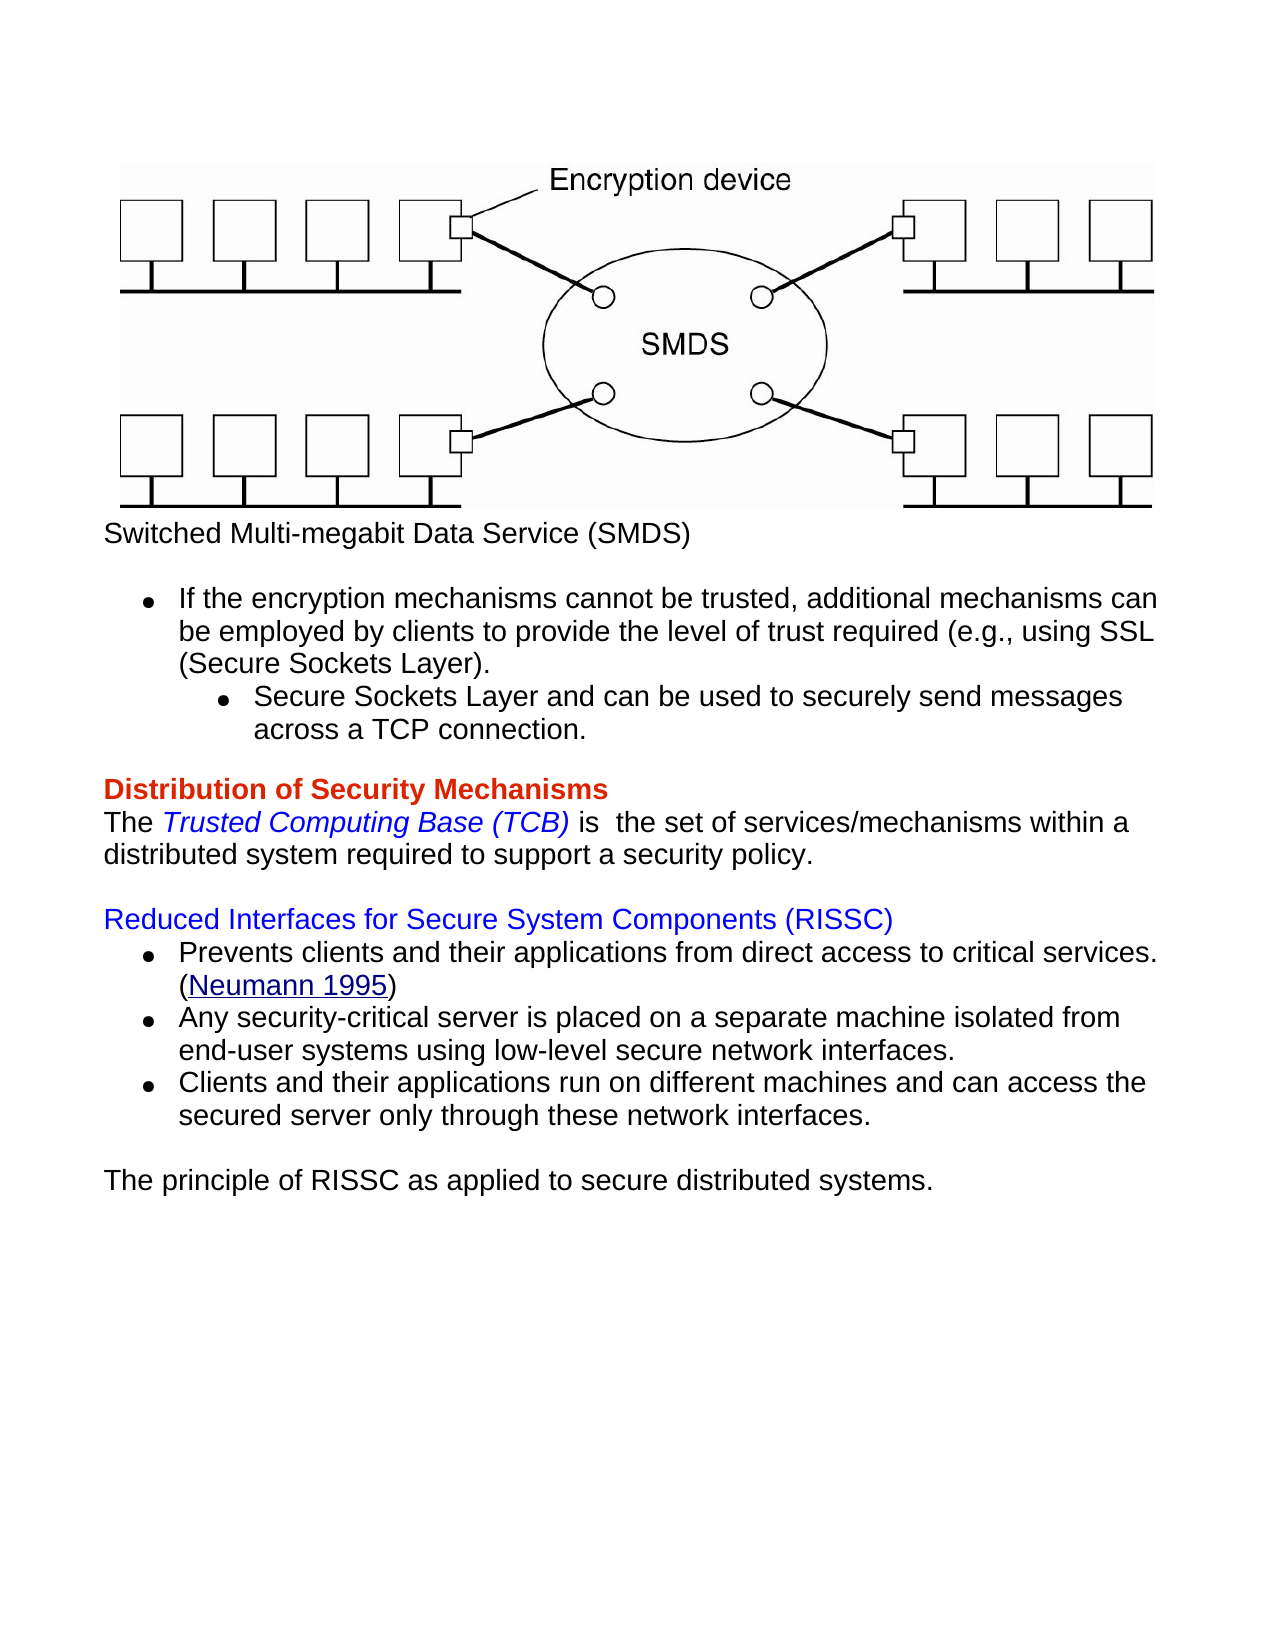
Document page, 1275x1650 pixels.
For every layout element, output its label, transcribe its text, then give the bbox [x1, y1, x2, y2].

text The Trusted Computing Base (TCB) is the set of services/mechanisms within a distributed system required to support a security policy. [103, 806, 1172, 871]
picture [120, 162, 1155, 508]
list Any security-critical server is placed on a separate machine isolated from end-user systems using low-level secure network interfaces. [141, 1001, 1172, 1066]
text Distribution of Security Mechanisms [103, 773, 1172, 806]
list If the encryption mechanisms cannot be trusted, additional mechanisms can be employed by clients to provide the level of trust required (e.g., using SSL (Secure Sockets Layer). [141, 582, 1172, 680]
list Secure Sockets Layer and can be used to securely send messages across a TCP connection. [216, 680, 1172, 745]
list Prevents clients and their applications from direct access to critical services. (Neumann 1995) [141, 936, 1172, 1001]
text Reduced Interfaces for Secure System Components (RISSC) [103, 903, 1172, 936]
text Switched Multi-megabit Data Service (SMDS) [103, 517, 1172, 549]
list Clients and their applications run on different machines and can access the secured server only through these network interfaces. [141, 1066, 1172, 1132]
text The principle of RISSC as applied to secure distributed systems. [103, 1164, 1172, 1197]
